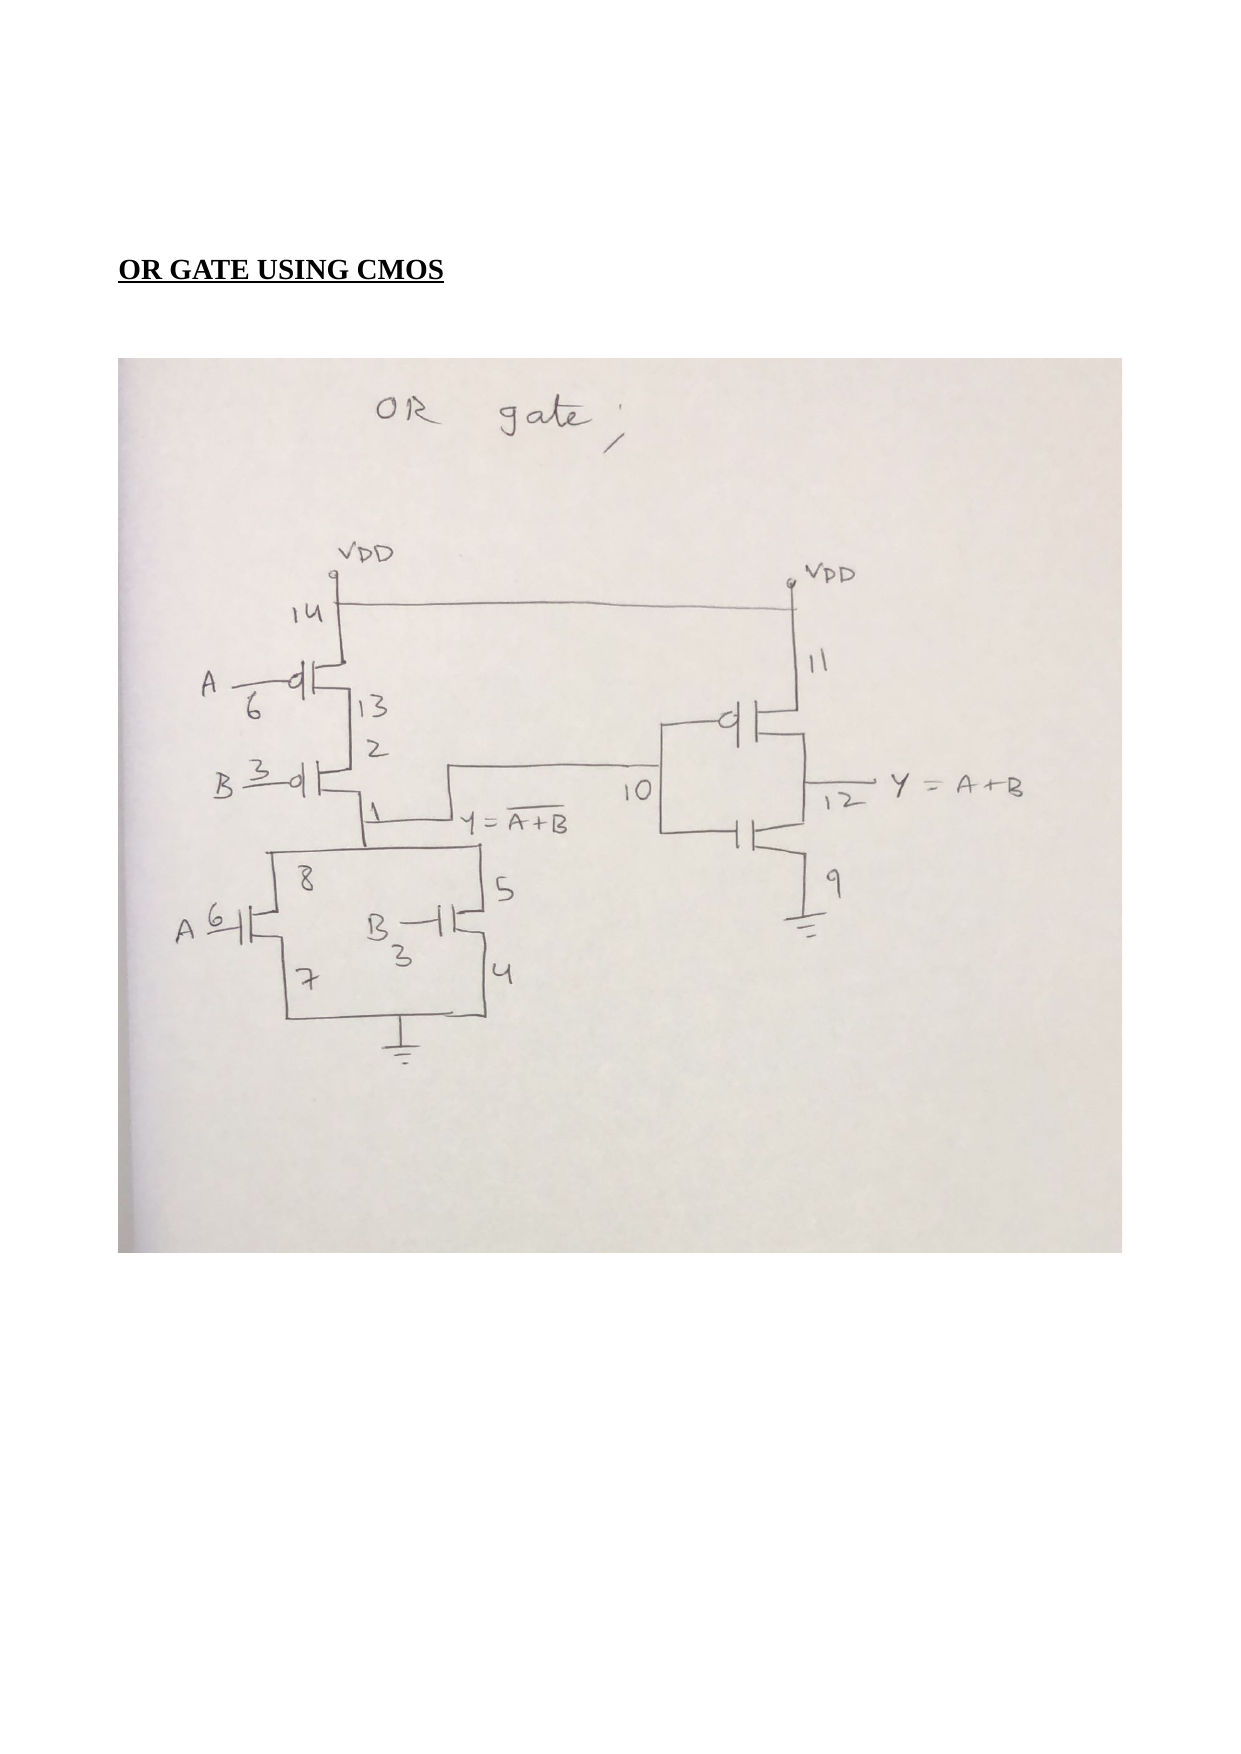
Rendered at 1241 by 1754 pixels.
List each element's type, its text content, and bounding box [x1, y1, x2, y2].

text OR GATE USING CMOS [118, 252, 1122, 286]
picture [118, 358, 1123, 1253]
